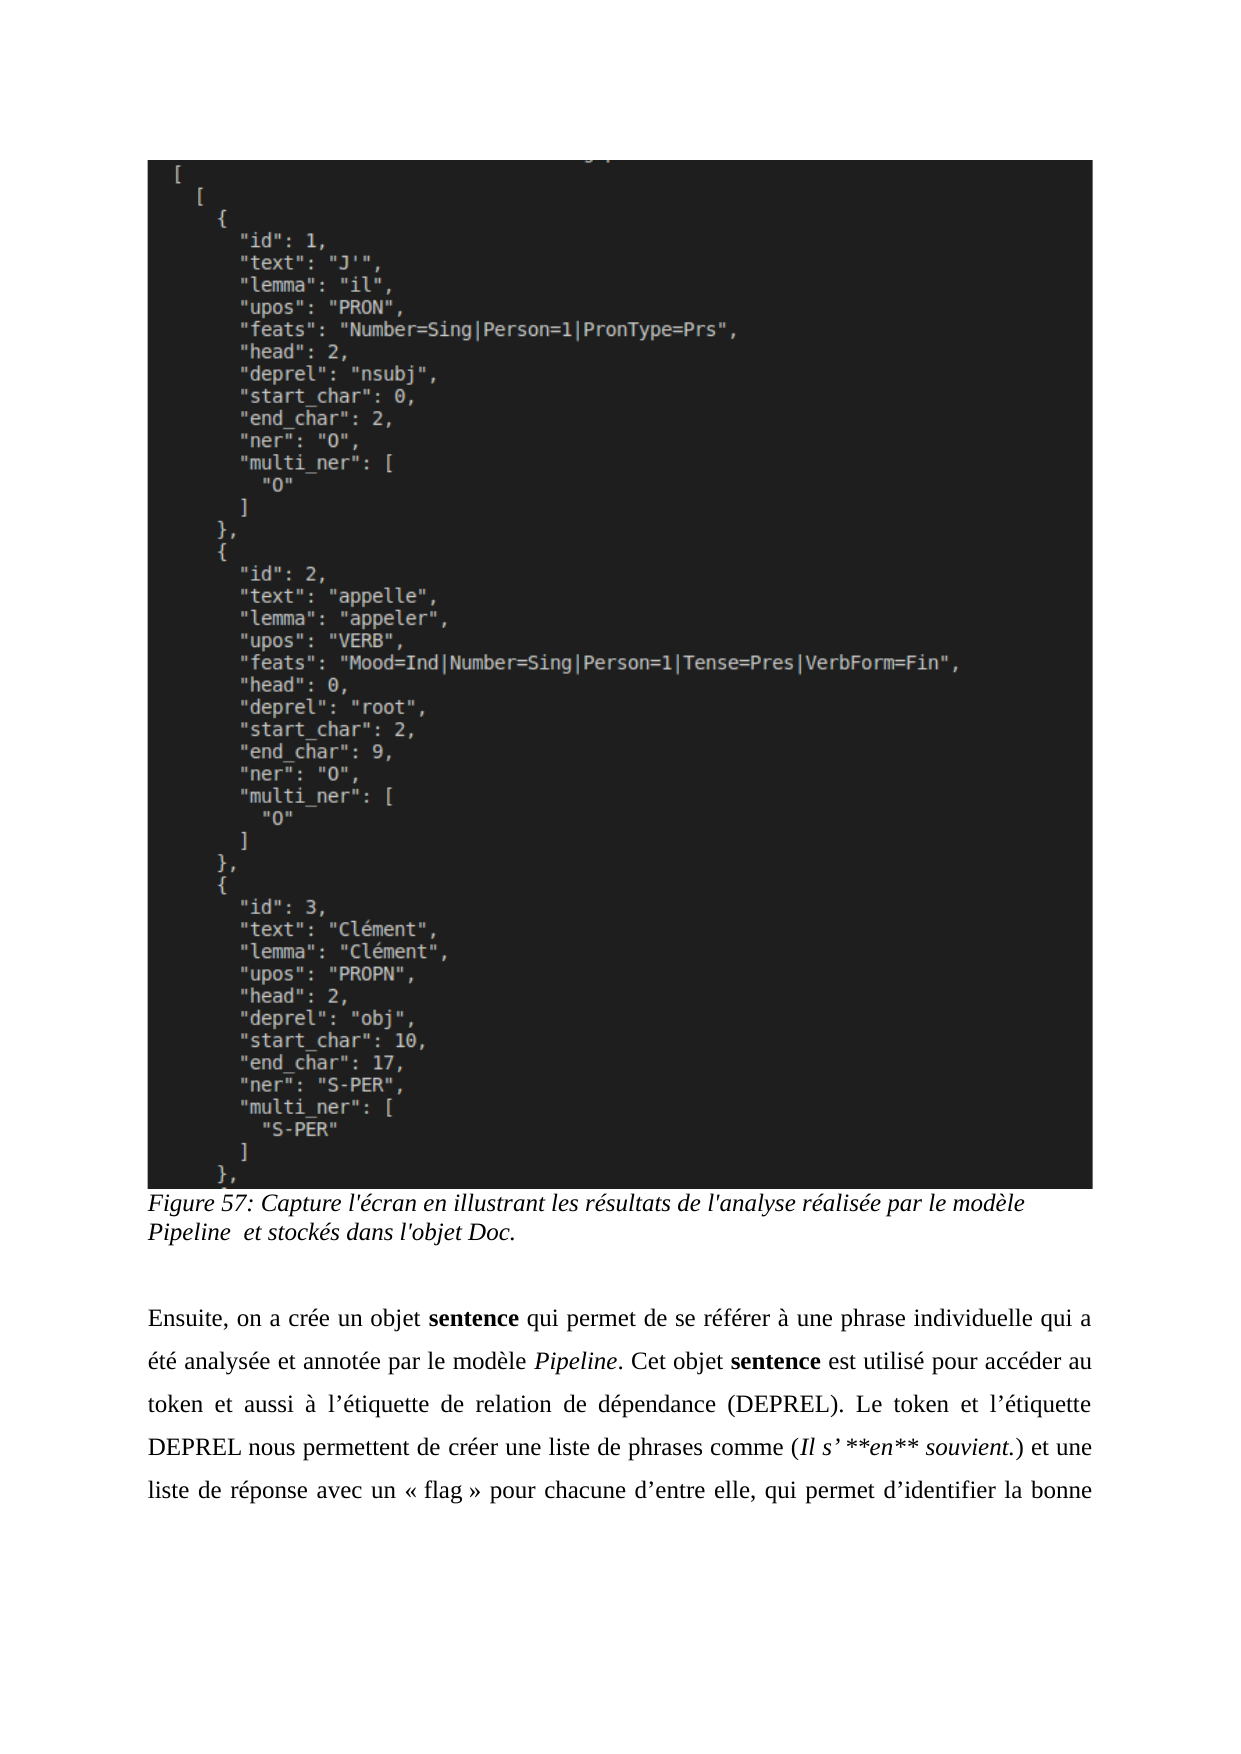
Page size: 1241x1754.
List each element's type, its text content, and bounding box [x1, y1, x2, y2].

text Ensuite, on a crée un objet sentence qui permet de se référer à une phrase individuelle qui a été analysée et annotée par le modèle Pipeline. Cet objet sentence est utilisé pour accéder au token et aussi à l’étiquette de relation de dépendance (DEPREL). Le token et l’étiquette DEPREL nous permettent de créer une liste de phrases comme (Il s’ **en** souvient.) et une liste de réponse avec un « flag » pour chacune d’entre elle, qui permet d’identifier la bonne [148, 1303, 1092, 1504]
picture [147, 160, 1093, 1189]
text Figure 51: Capture l'écran en illustrant les résultats de l'analyse réalisée par le modèle Pipeline et stockés dans l'objet Doc. [148, 1189, 1092, 1246]
